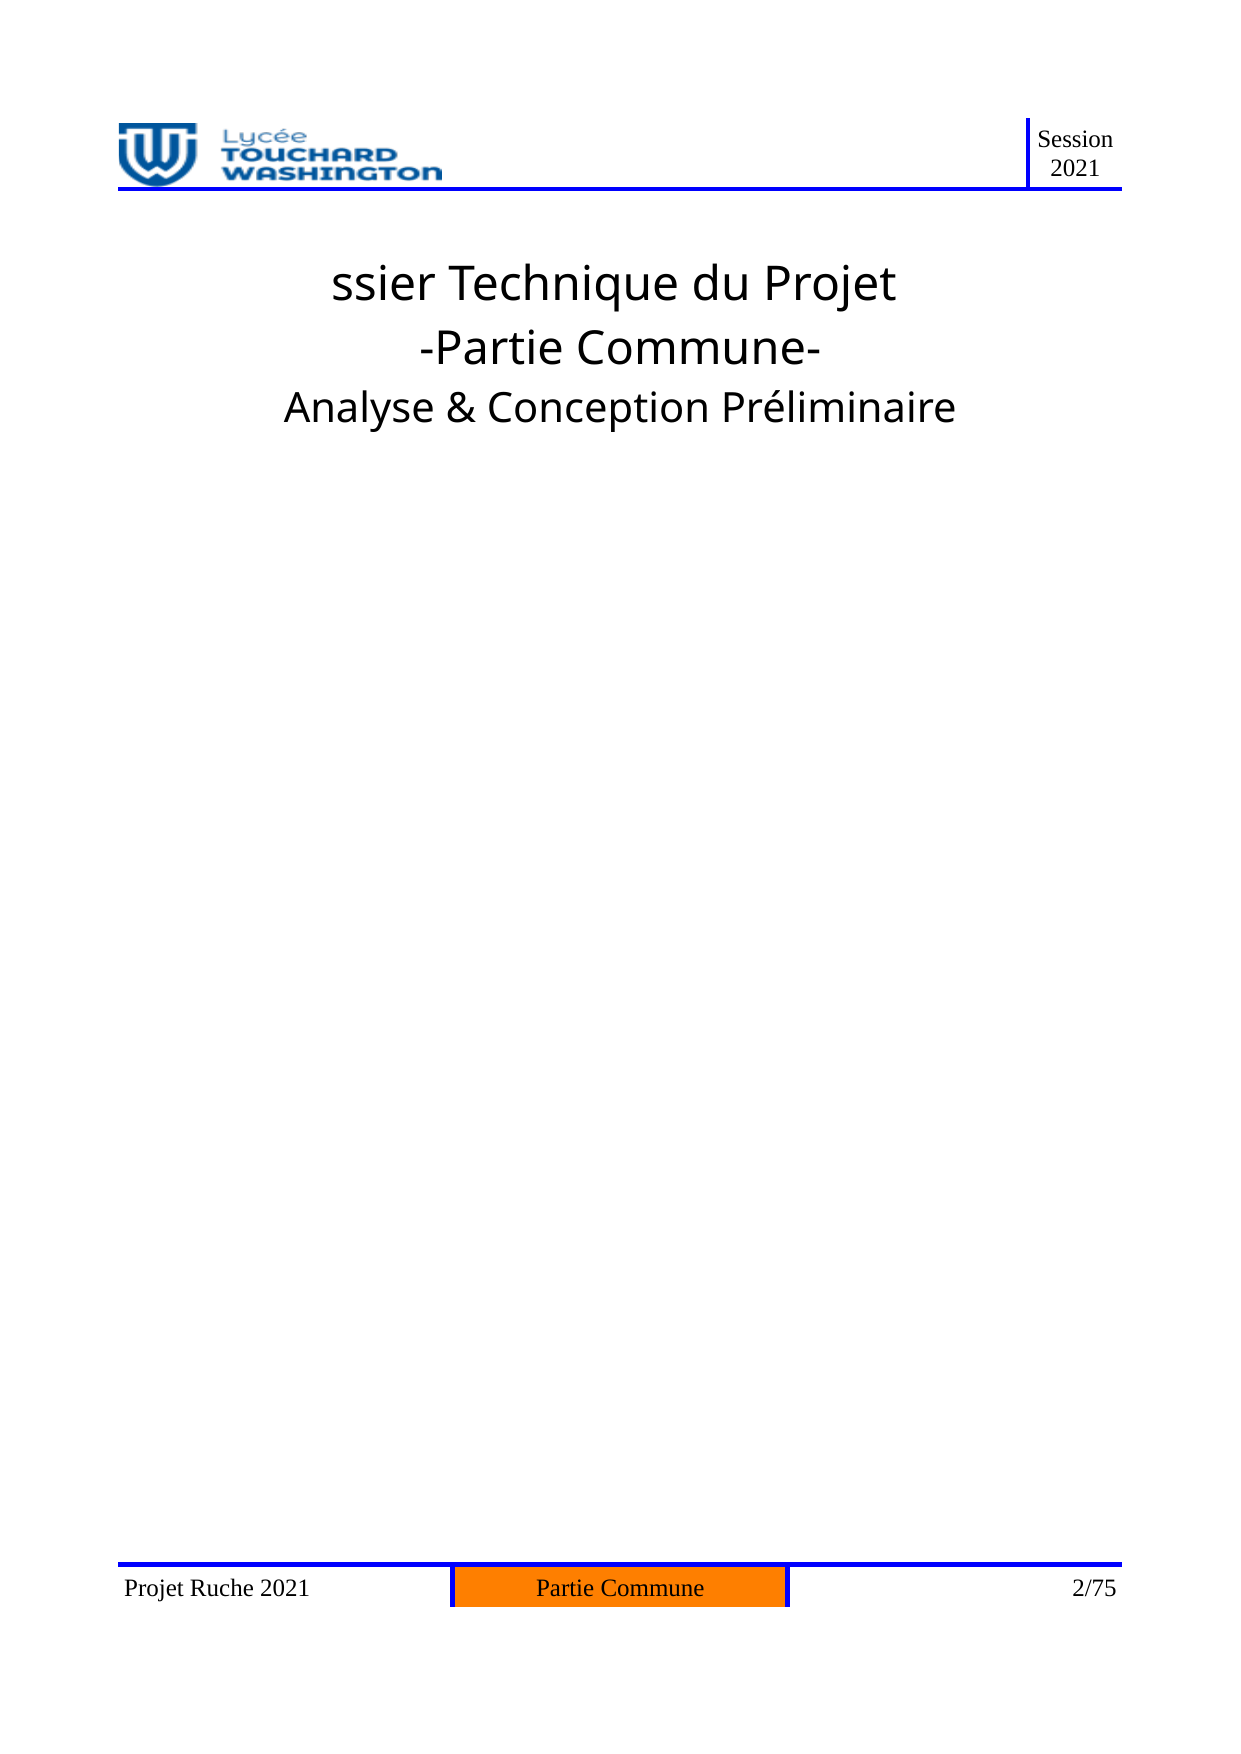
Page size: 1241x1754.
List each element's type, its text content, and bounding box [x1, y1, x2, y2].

text Dossier Technique du Projet [118, 249, 1122, 314]
text -Partie Commune- [118, 314, 1122, 378]
picture [118, 123, 442, 187]
text Analyse & Conception Préliminaire [118, 378, 1122, 435]
